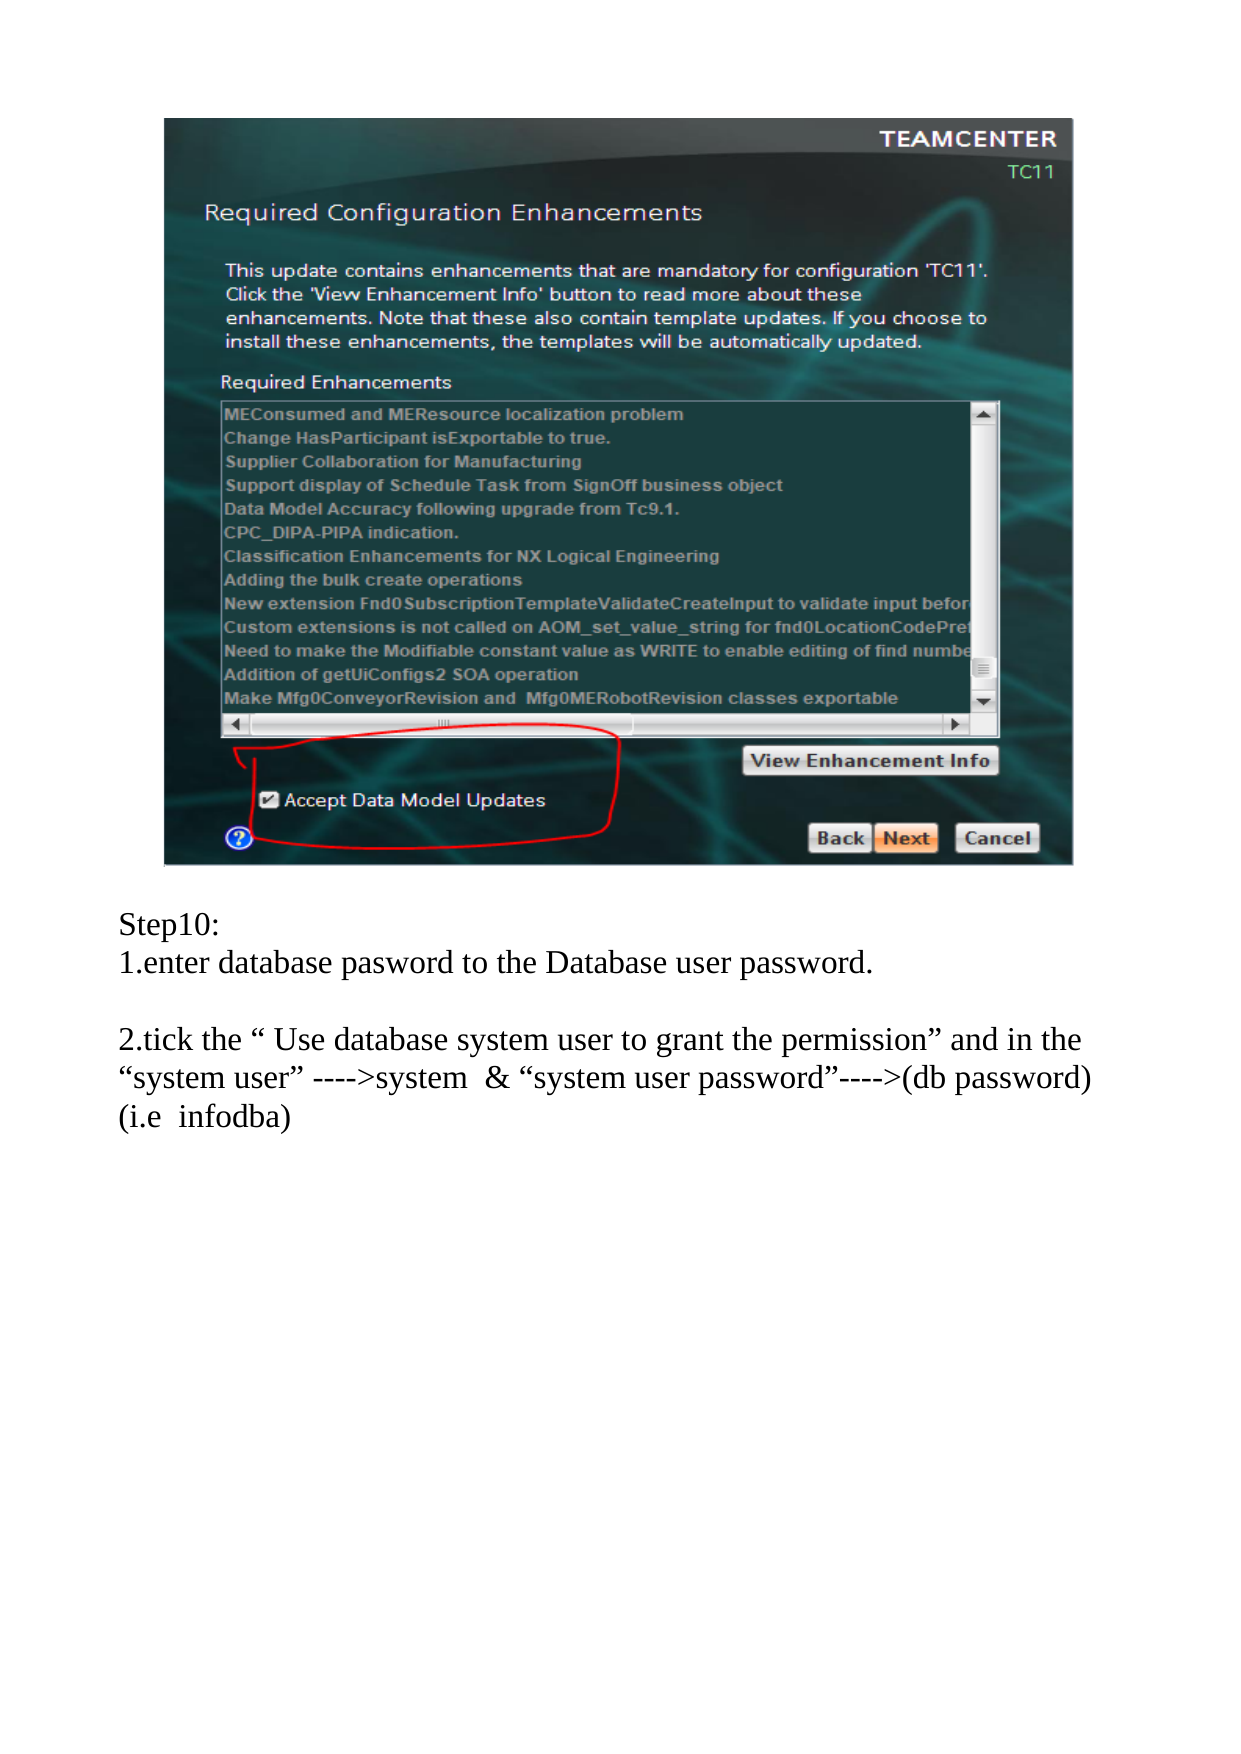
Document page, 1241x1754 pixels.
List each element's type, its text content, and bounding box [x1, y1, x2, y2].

picture [163, 118, 1077, 867]
text Step10: [118, 904, 1122, 943]
text 2.tick the “ Use database system user to grant the permission” and in the “system user” ---->system & “system user password”---->(db password)(i.e infodba) [118, 1019, 1122, 1134]
text 1.enter database pasword to the Database user password. [118, 943, 1122, 981]
